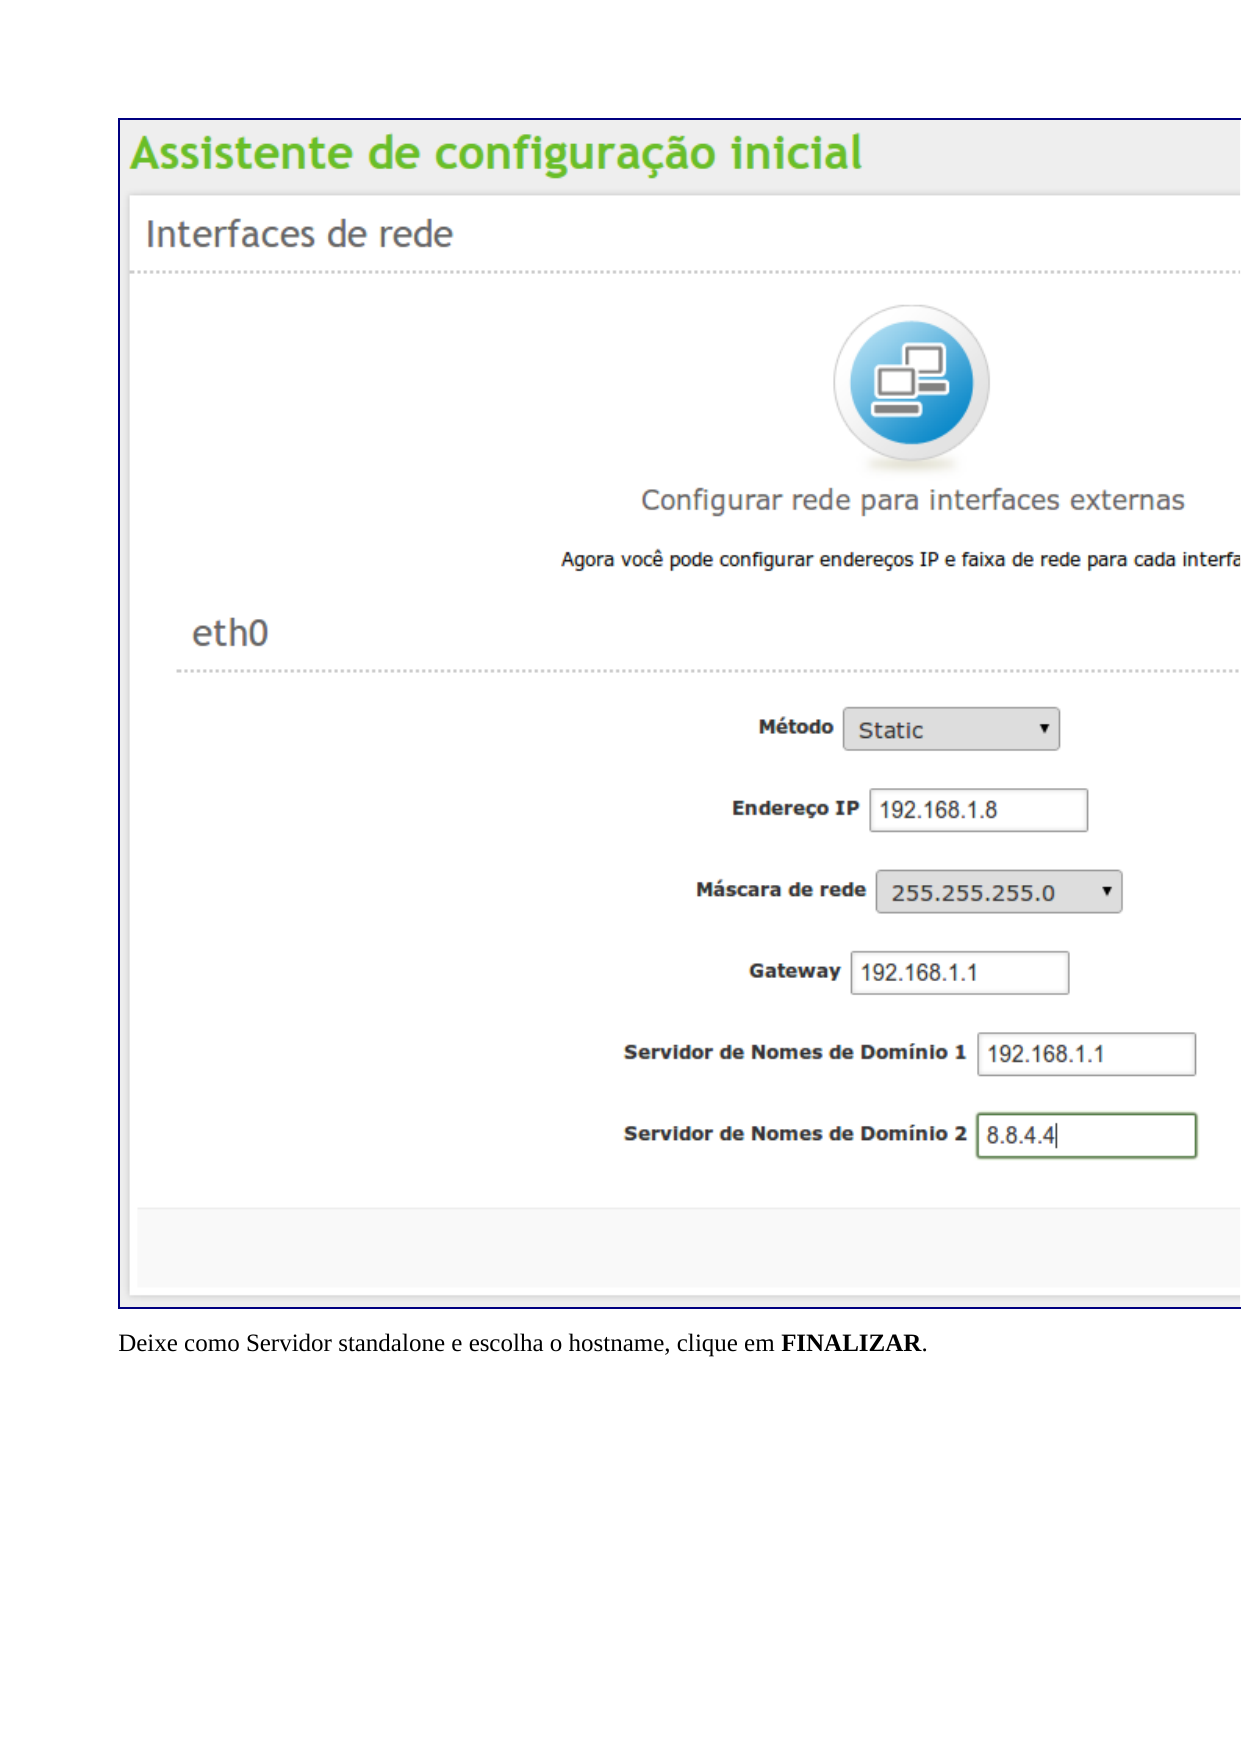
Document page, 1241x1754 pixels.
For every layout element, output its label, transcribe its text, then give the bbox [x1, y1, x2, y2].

text Deixe como Servidor standalone e escolha o hostname, clique em FINALIZAR. [118, 1328, 1122, 1356]
picture [120, 120, 1241, 1307]
